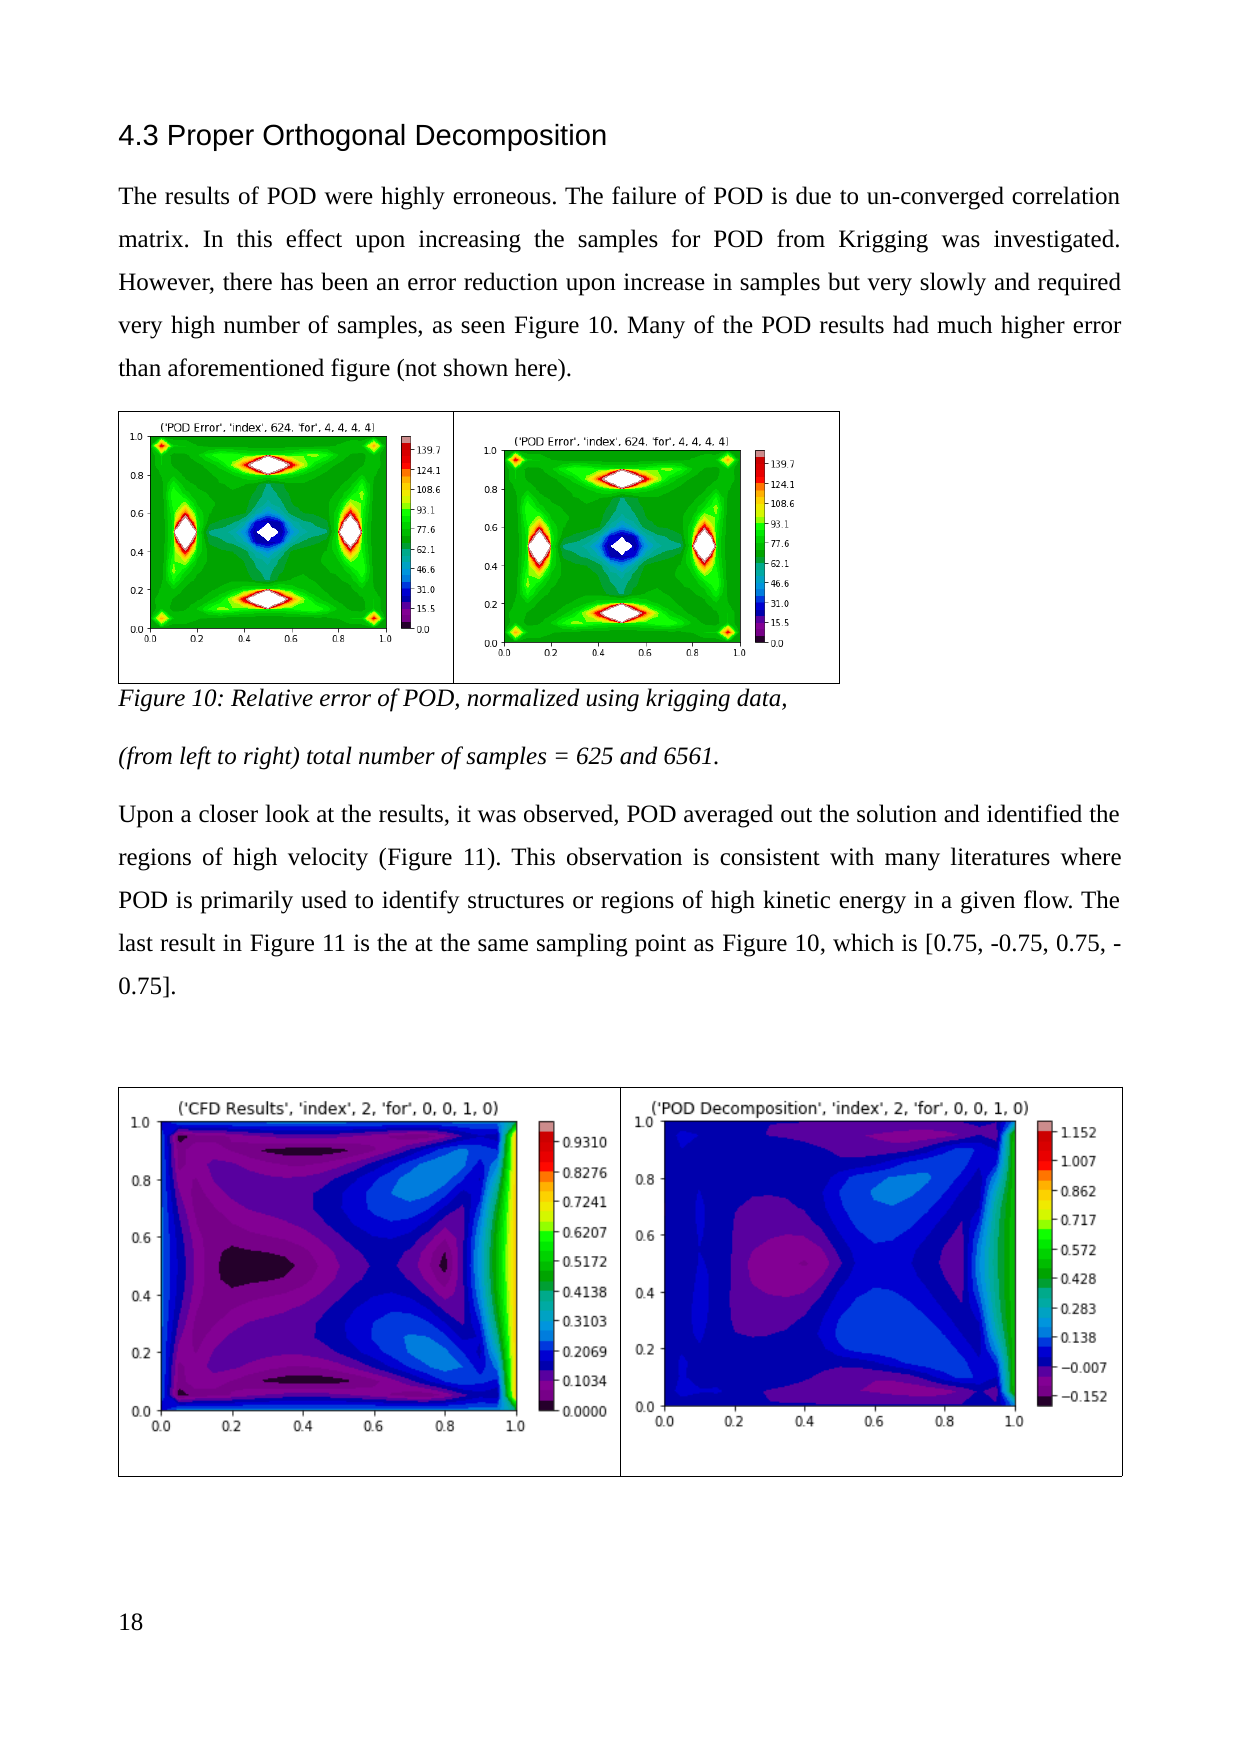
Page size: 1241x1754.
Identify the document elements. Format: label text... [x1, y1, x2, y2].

picture [625, 1092, 1117, 1437]
text (from left to right) total number of samples = 625 and 6561. [118, 741, 1122, 770]
text Upon a closer look at the results, it was observed, POD averaged out the solution and identified the regions of high velocity (Figure 11). This observation is consistent with many literatures where POD is primarily used to identify structures or regions of high kinetic energy in a given flow. The last result in Figure 11 is the at the same sampling point as Figure 10, which is [0.75, -0.75, 0.75, -0.75]. [118, 799, 1122, 1000]
picture [477, 430, 801, 663]
picture [123, 417, 447, 649]
text The results of POD were highly erroneous. The failure of POD is due to un-converged correlation matrix. In this effect upon increasing the samples for POD from Krigging was investigated. However, there has been an error reduction upon increase in samples but very slowly and required very high number of samples, as seen Figure 10. Many of the POD results had much higher error than aforementioned figure (not shown here). [118, 181, 1122, 382]
table_header [119, 412, 453, 683]
picture [121, 1092, 617, 1442]
text Figure 10: Relative error of POD, normalized using krigging data, [118, 683, 1122, 712]
subtitle 4.3 Proper Orthogonal Decomposition [118, 118, 1122, 152]
table_header [454, 412, 839, 683]
table_header [119, 1088, 620, 1476]
table_header [621, 1088, 1122, 1476]
